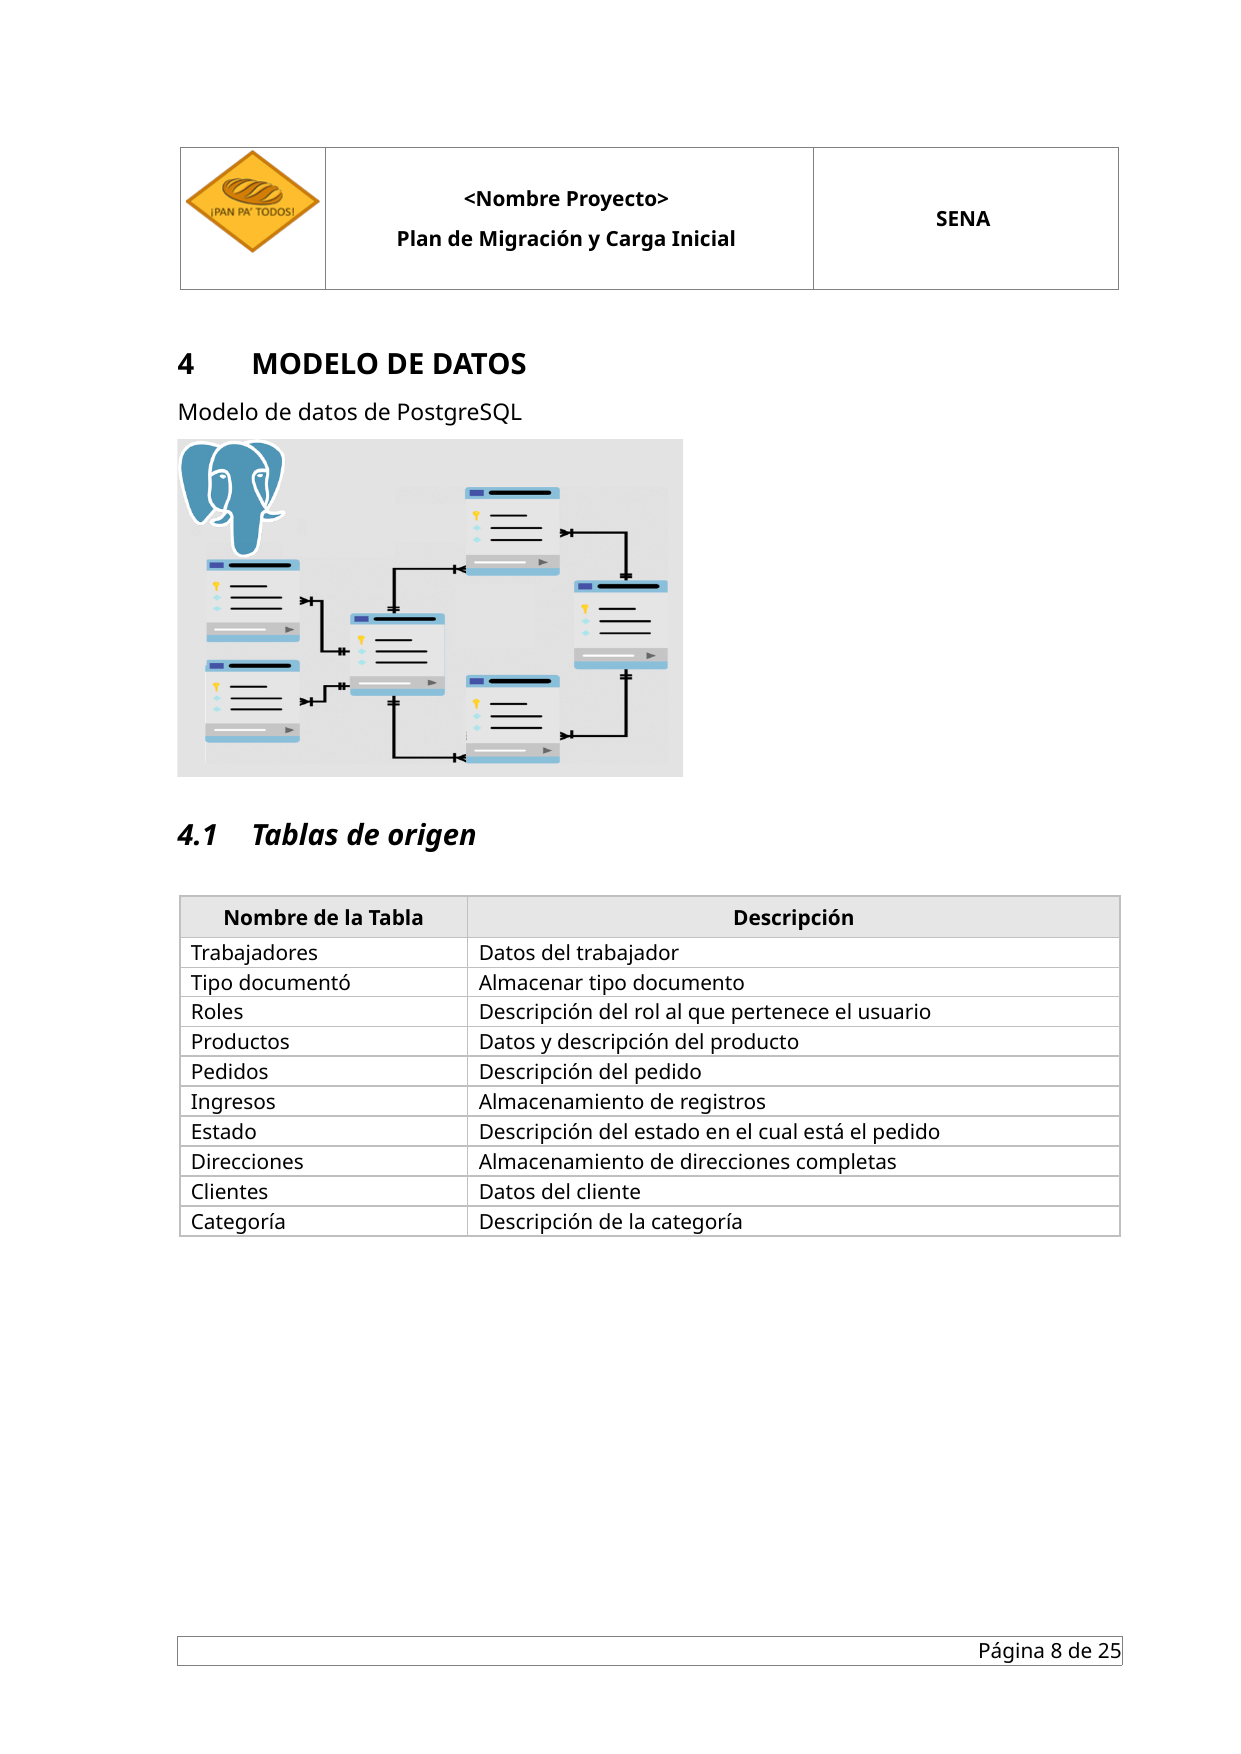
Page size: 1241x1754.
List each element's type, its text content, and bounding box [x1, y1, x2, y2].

table_cell Descripción del pedido [468, 1057, 1119, 1085]
text Modelo de datos de PostgreSQL [177, 396, 1122, 427]
table_cell Datos del trabajador [468, 938, 1119, 967]
table_header Descripción [468, 897, 1119, 937]
table_cell Tipo documentó [181, 968, 467, 996]
table_cell Descripción de la categoría [468, 1207, 1119, 1235]
table_cell Ingresos [181, 1087, 467, 1115]
table_cell Direcciones [181, 1147, 467, 1175]
table_cell Almacenamiento de direcciones completas [468, 1147, 1119, 1175]
table_cell Productos [181, 1027, 467, 1055]
table_cell Descripción del estado en el cual está el pedido [468, 1117, 1119, 1145]
table_cell Trabajadores [181, 938, 467, 967]
table_cell Descripción del rol al que pertenece el usuario [468, 997, 1119, 1026]
table_cell Clientes [181, 1177, 467, 1205]
table_cell Datos y descripción del producto [468, 1027, 1119, 1055]
table_cell Almacenar tipo documento [468, 968, 1119, 996]
table_cell Categoría [181, 1207, 467, 1235]
subtitle Tablas de origen [177, 814, 1122, 854]
table_header Nombre de la Tabla [181, 897, 467, 937]
table_cell Pedidos [181, 1057, 467, 1085]
table_cell Datos del cliente [468, 1177, 1119, 1205]
table_cell Almacenamiento de registros [468, 1087, 1119, 1115]
subtitle MODELO DE DATOS [177, 343, 1122, 383]
table_cell Estado [181, 1117, 467, 1145]
table_cell Roles [181, 997, 467, 1026]
